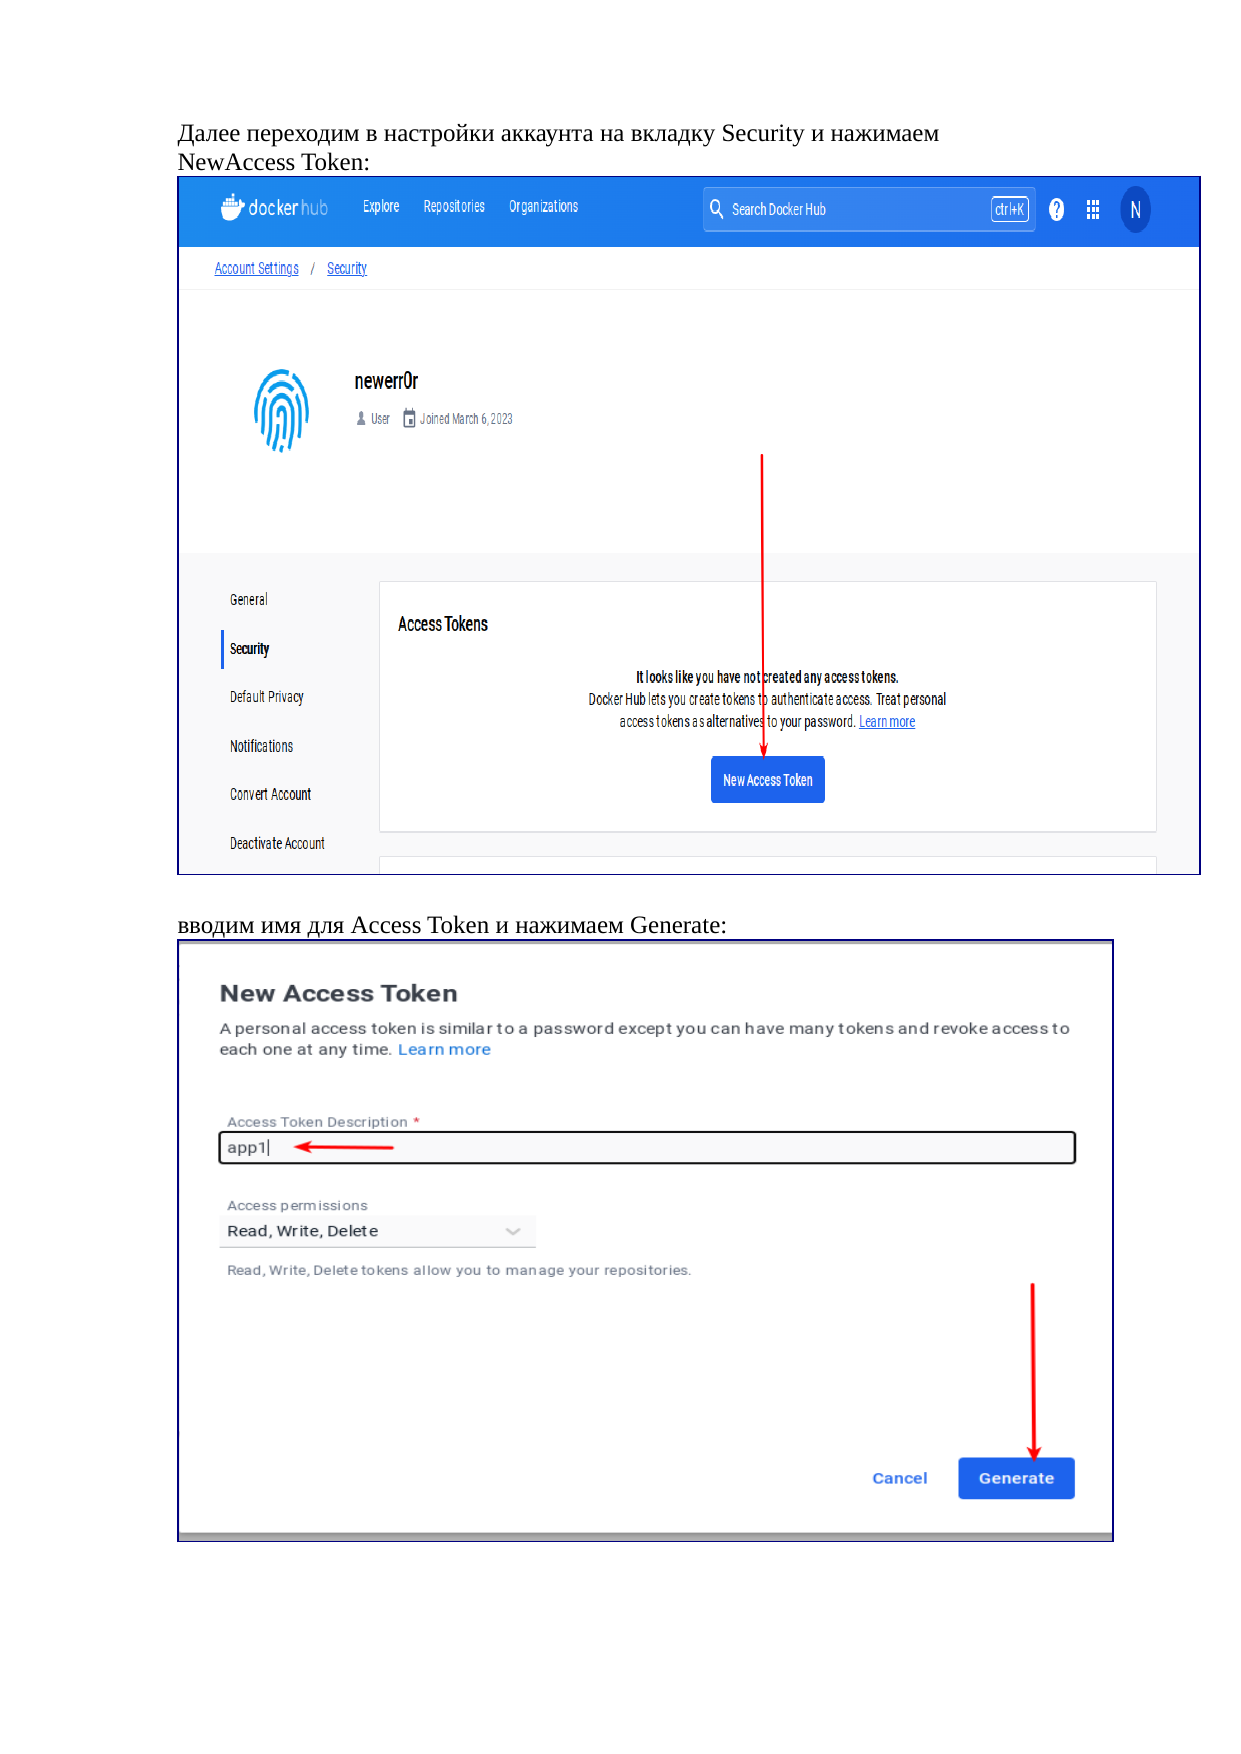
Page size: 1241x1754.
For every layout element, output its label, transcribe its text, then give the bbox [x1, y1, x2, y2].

picture [179, 941, 1112, 1541]
text Далее переходим в настройки аккаунта на вкладку Security и нажимаем NewAccess Token: [177, 118, 1063, 176]
text [177, 1542, 1063, 1548]
text [177, 875, 1063, 881]
text вводим имя для Access Token и нажимаем Generate: [177, 910, 1063, 939]
picture [179, 177, 1199, 874]
